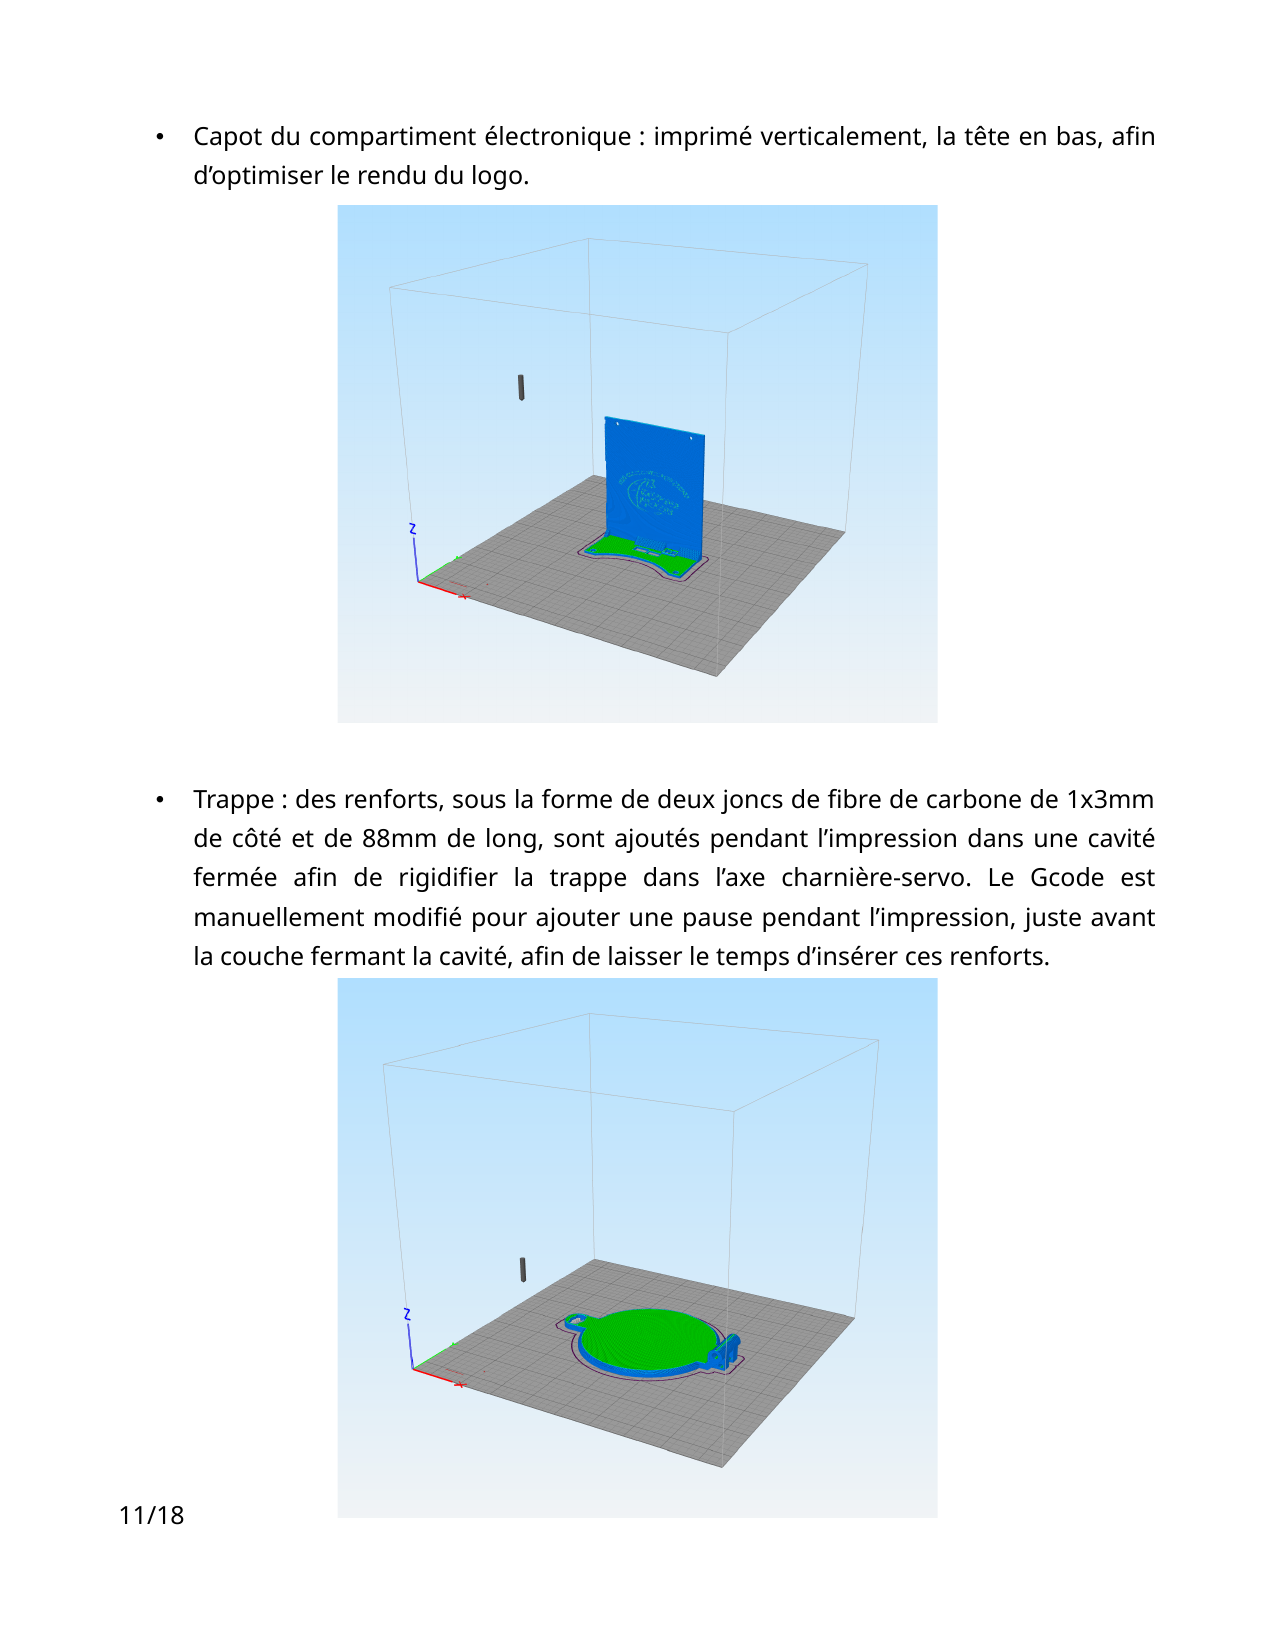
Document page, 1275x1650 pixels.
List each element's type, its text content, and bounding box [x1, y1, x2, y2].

list Trappe : des renforts, sous la forme de deux joncs de fibre de carbone de 1x3mm de côté et de 88mm de long, sont ajoutés pendant l’impression dans une cavité fermée afin de rigidifier la trappe dans l’axe charnière-servo. Le Gcode est manuellement modifié pour ajouter une pause pendant l’impression, juste avant la couche fermant la cavité, afin de laisser le temps d’insérer ces renforts. [156, 782, 1157, 972]
list Capot du compartiment électronique : imprimé verticalement, la tête en bas, afin d’optimiser le rendu du logo. [156, 118, 1157, 191]
picture [337, 205, 938, 723]
picture [337, 978, 938, 1518]
